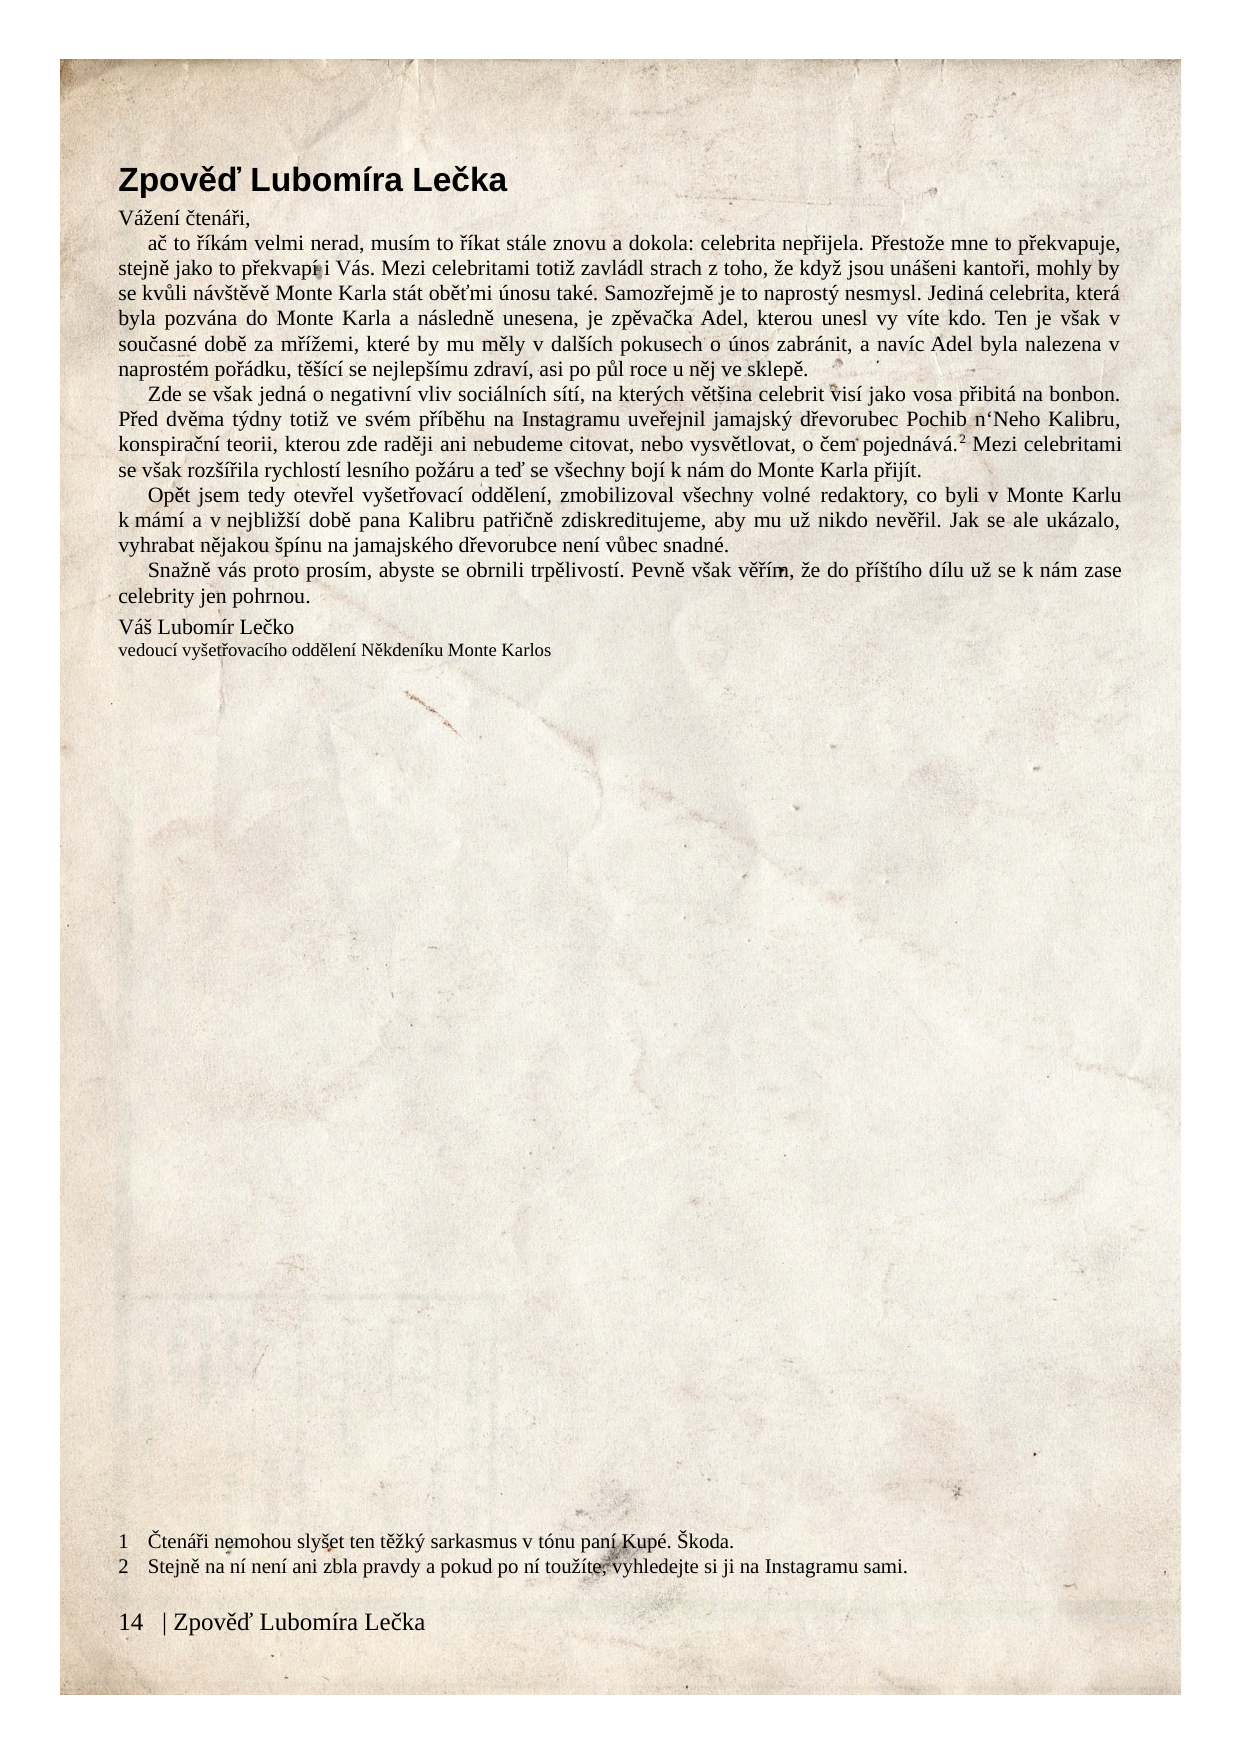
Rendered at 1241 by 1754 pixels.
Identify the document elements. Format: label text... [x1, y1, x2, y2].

text Vážení čtenáři, [118, 204, 1122, 230]
text Snažně vás proto prosím, abyste se obrnili trpělivostí. Pevně však věřím, že do příštího dílu už se k nám zase celebrity jen pohrnou. [118, 557, 1122, 608]
text vedoucí vyšetřovacího oddělení Někdeníku Monte Karlos [118, 639, 1122, 661]
text Zde se však jedná o negativní vliv sociálních sítí, na kterých většina celebrit visí jako vosa přibitá na bonbon. Před dvěma týdny totiž ve svém příběhu na Instagramu uveřejnil jamajský dřevorubec Pochib n‘Neho Kalibru, konspirační teorii, kterou zde raději ani nebudeme citovat, nebo vysvětlovat, o čem pojednává. Mezi celebritami se však rozšířila rychlostí lesního požáru a teď se všechny bojí k nám do Monte Karla přijít. [118, 381, 1122, 482]
text Váš Lubomír Lečko [118, 614, 1122, 639]
text ač to říkám velmi nerad, musím to říkat stále znovu a dokola: celebrita nepřijela. Přestože mne to překvapuje, stejně jako to překvapí i Vás. Mezi celebritami totiž zavládl strach z toho, že když jsou unášeni kantoři, mohly by se kvůli návštěvě Monte Karla stát oběťmi únosu také. Samozřejmě je to naprostý nesmysl. Jediná celebrita, která byla pozvána do Monte Karla a následně unesena, je zpěvačka Adel, kterou unesl vy víte kdo. Ten je však v současné době za mřížemi, které by mu měly v dalších pokusech o únos zabránit, a navíc Adel byla nalezena v naprostém pořádku, těšící se nejlepšímu zdraví, asi po půl roce u něj ve sklepě. [118, 230, 1122, 381]
text Stejně na ní není ani zbla pravdy a pokud po ní toužíte, vyhledejte si ji na Instagramu sami. [118, 1553, 1122, 1578]
text Čtenáři nemohou slyšet ten těžký sarkasmus v tónu paní Kupé. Škoda. [118, 1529, 1122, 1553]
subtitle Zpověď Lubomíra Lečka [118, 159, 1122, 198]
text Opět jsem tedy otevřel vyšetřovací oddělení, zmobilizoval všechny volné redaktory, co byli v Monte Karlu k mámí a v nejbližší době pana Kalibru patřičně zdiskreditujeme, aby mu už nikdo nevěřil. Jak se ale ukázalo, vyhrabat nějakou špínu na jamajského dřevorubce není vůbec snadné. [118, 482, 1122, 557]
